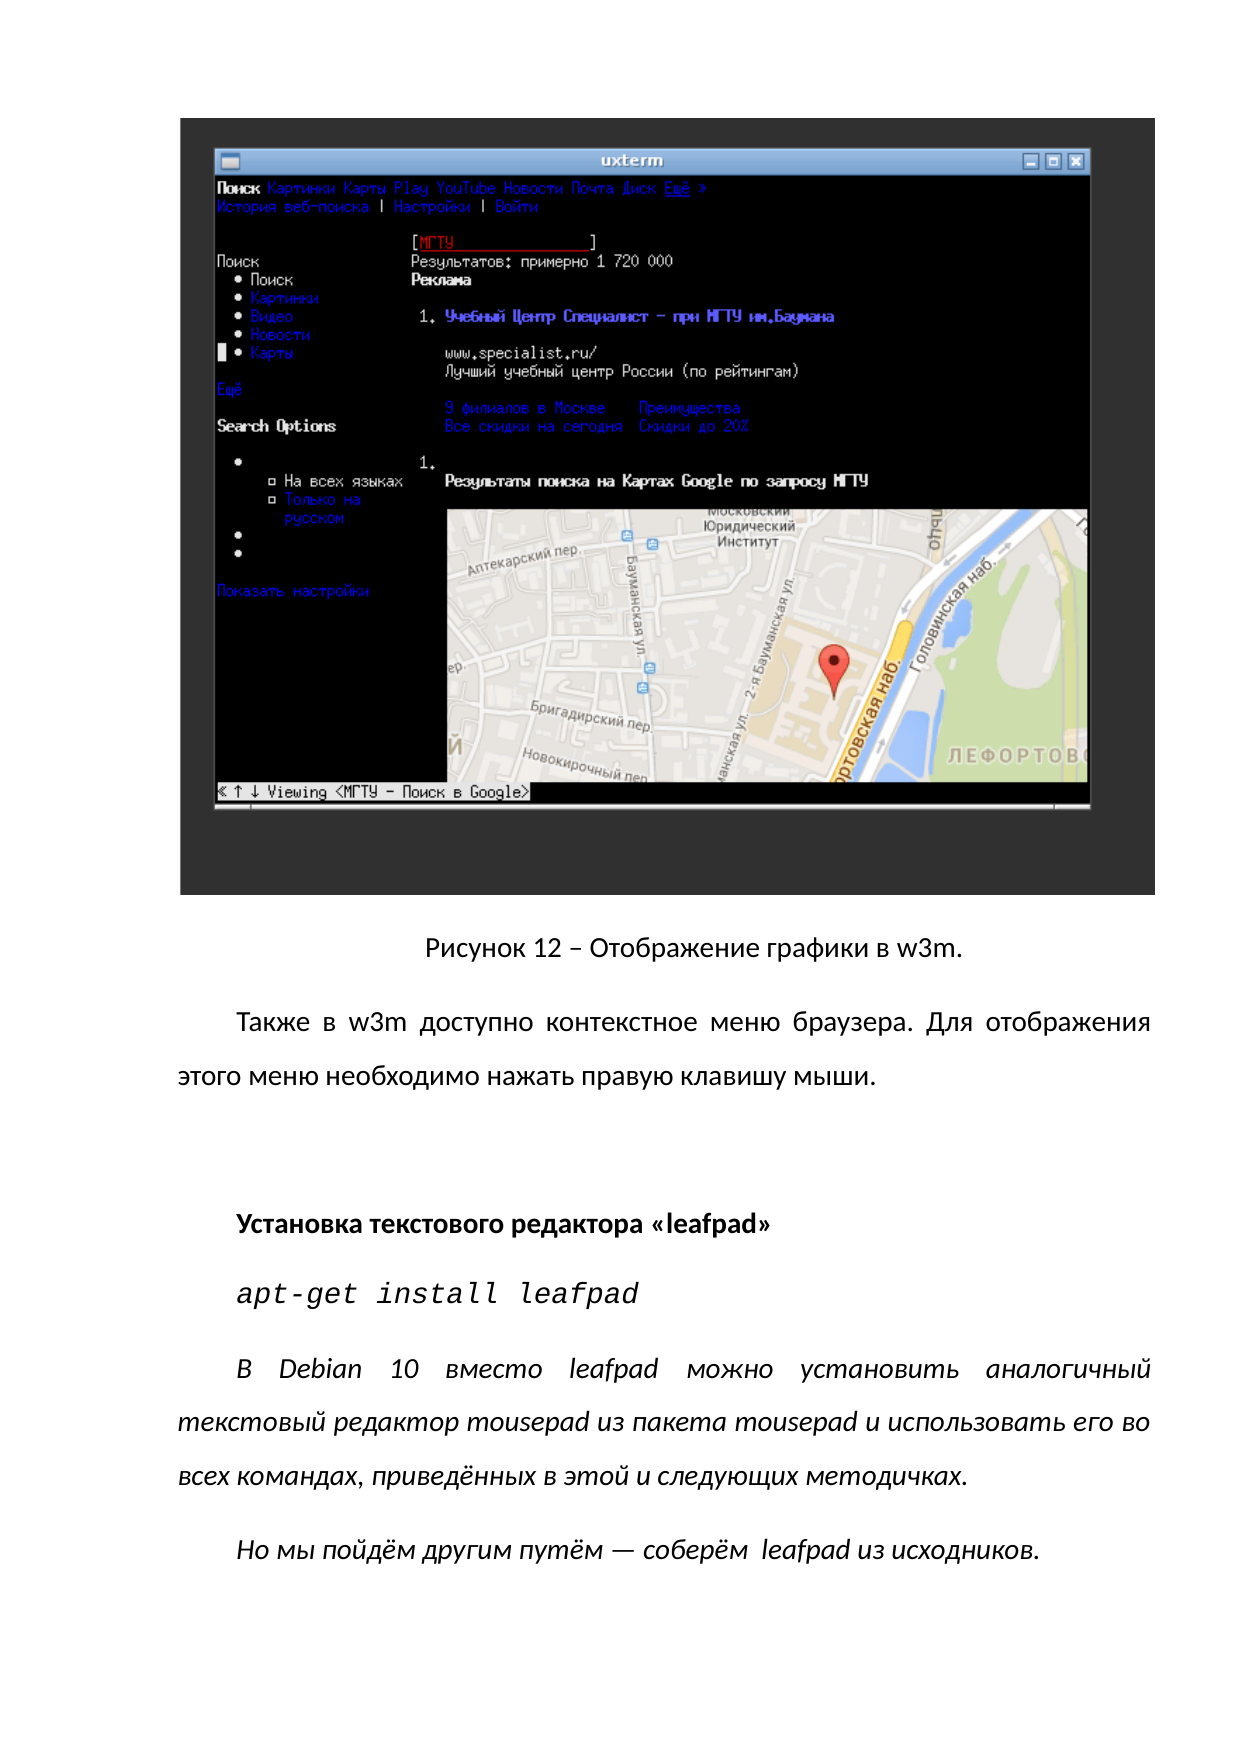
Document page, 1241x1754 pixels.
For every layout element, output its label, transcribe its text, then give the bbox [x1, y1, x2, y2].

text Но мы пойдём другим путём — соберём leafpad из исходников. [177, 1531, 1152, 1567]
text apt-get install leafpad [177, 1280, 1152, 1313]
text В Debian 10 вместо leafpad можно установить аналогичный текстовый редактор mousepad из пакета mousepad и использовать его во всех командах, приведённых в этой и следующих методичках. [177, 1350, 1152, 1492]
text Также в w3m доступно контекстное меню браузера. Для отображения этого меню необходимо нажать правую клавишу мыши. [177, 1003, 1152, 1092]
text Рисунок 12 – Отображение графики в w3m. [177, 929, 1152, 965]
text Установка текстового редактора «leafpad» [177, 1205, 1152, 1241]
picture [180, 118, 1155, 895]
